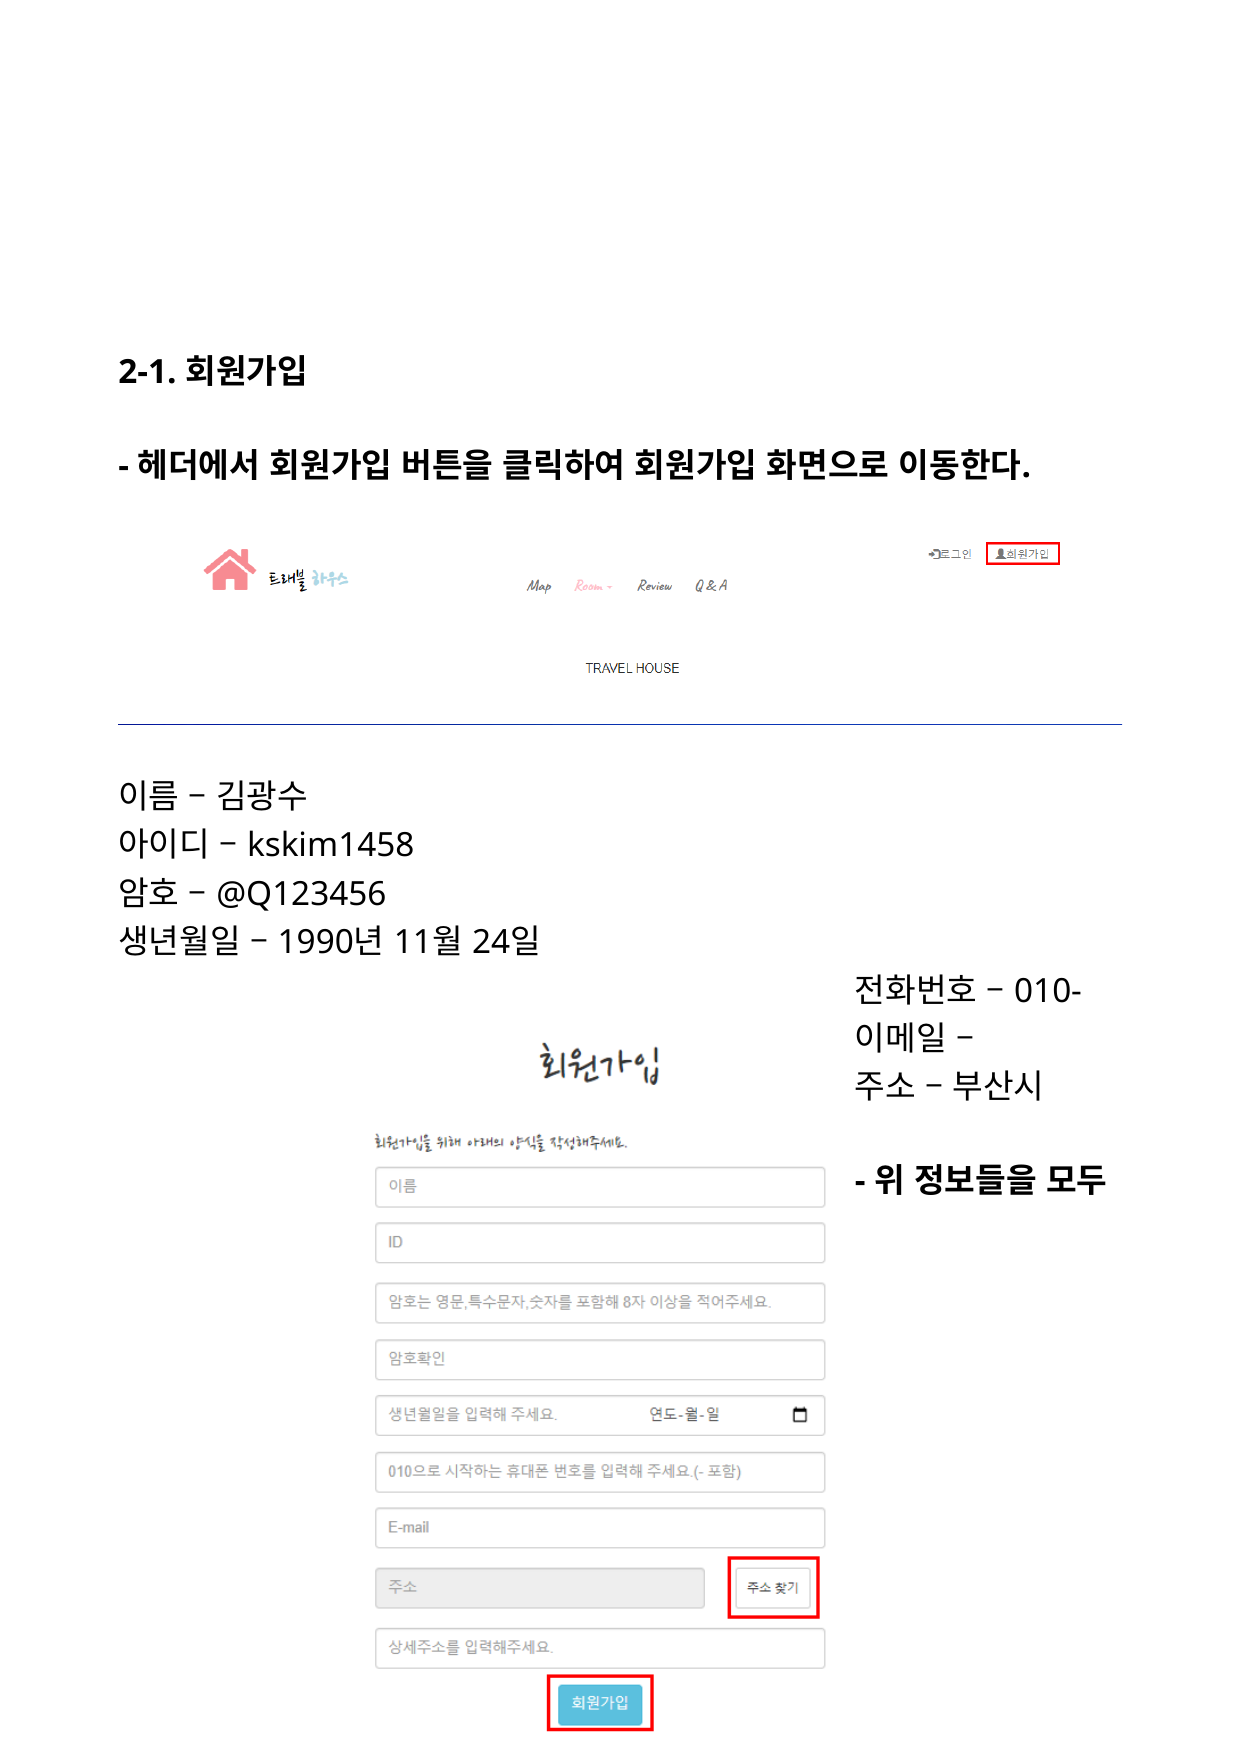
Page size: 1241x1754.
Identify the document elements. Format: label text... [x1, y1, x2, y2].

text 생년월일 – 1990년 11월 24일 [118, 915, 1122, 963]
text 이름 – 김광수 [118, 770, 1122, 818]
picture [118, 538, 1123, 725]
text - 위 정보들을 모두 입력하고 가입 버튼을 눌러 회원가입을 완료한다. [118, 1154, 348, 1202]
picture [348, 993, 855, 1754]
text 주소 – 부산시 해운대구 좌동 [855, 1060, 1122, 1108]
text 아이디 – kskim1458 [118, 818, 1122, 866]
text 전화번호 – 010-6292-1458 [118, 963, 1122, 1012]
text 암호 – @Q123456 [118, 866, 1122, 915]
text - 위 정보들을 모두 입력하고 가입 버튼을 눌러 회원가입을 완료한다. [855, 1154, 1122, 1202]
text 2-1. 회원가입 [118, 345, 1122, 394]
text 주소 – 부산시 해운대구 좌동 [118, 1060, 348, 1108]
text 이메일 – kskim1458@daum.net [855, 1012, 1122, 1060]
text 이메일 – kskim1458@daum.net [118, 1012, 348, 1060]
text - 헤더에서 회원가입 버튼을 클릭하여 회원가입 화면으로 이동한다. [118, 439, 1122, 487]
